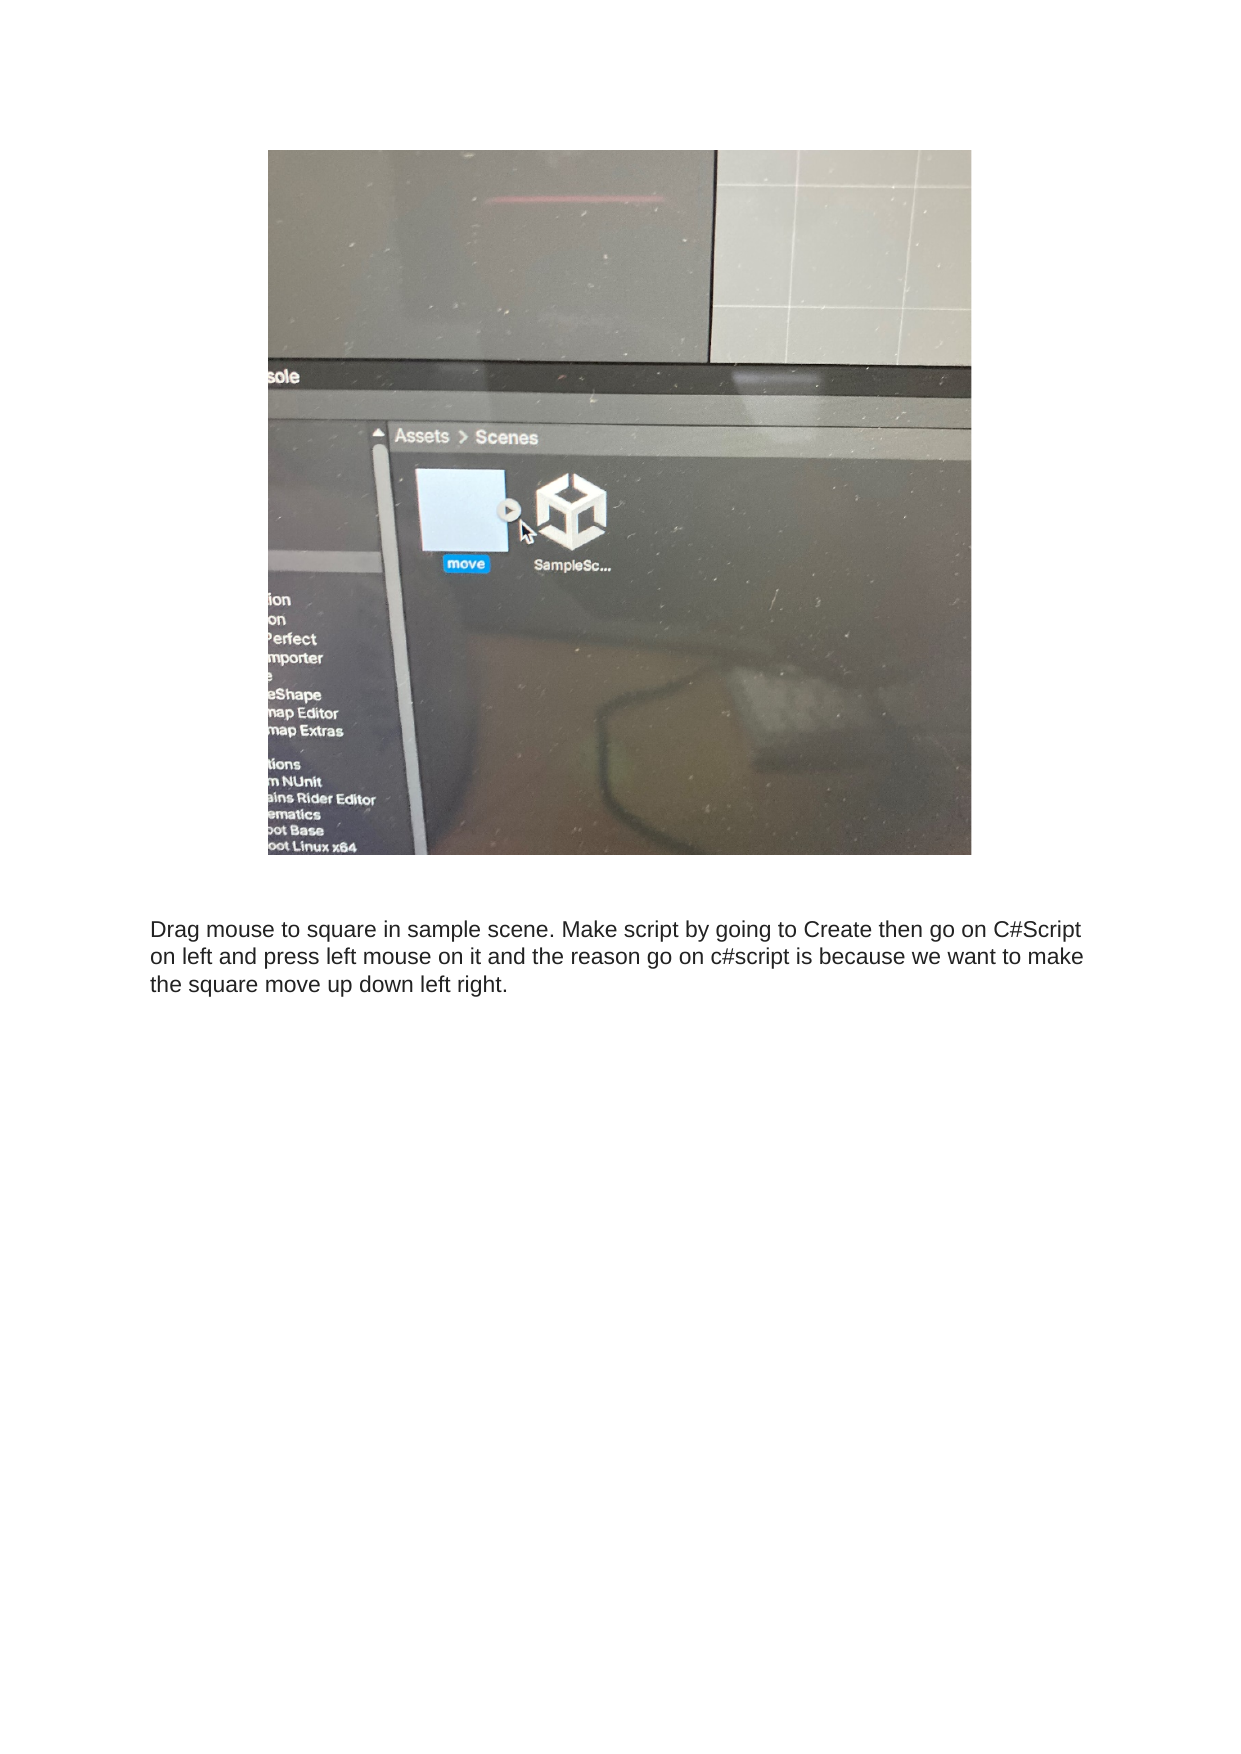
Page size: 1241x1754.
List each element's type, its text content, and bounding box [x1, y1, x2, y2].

text Drag mouse to square in sample scene. Make script by going to Create then go on C#Script on left and press left mouse on it and the reason go on c#script is because we want to make the square move up down left right. [150, 916, 1090, 997]
